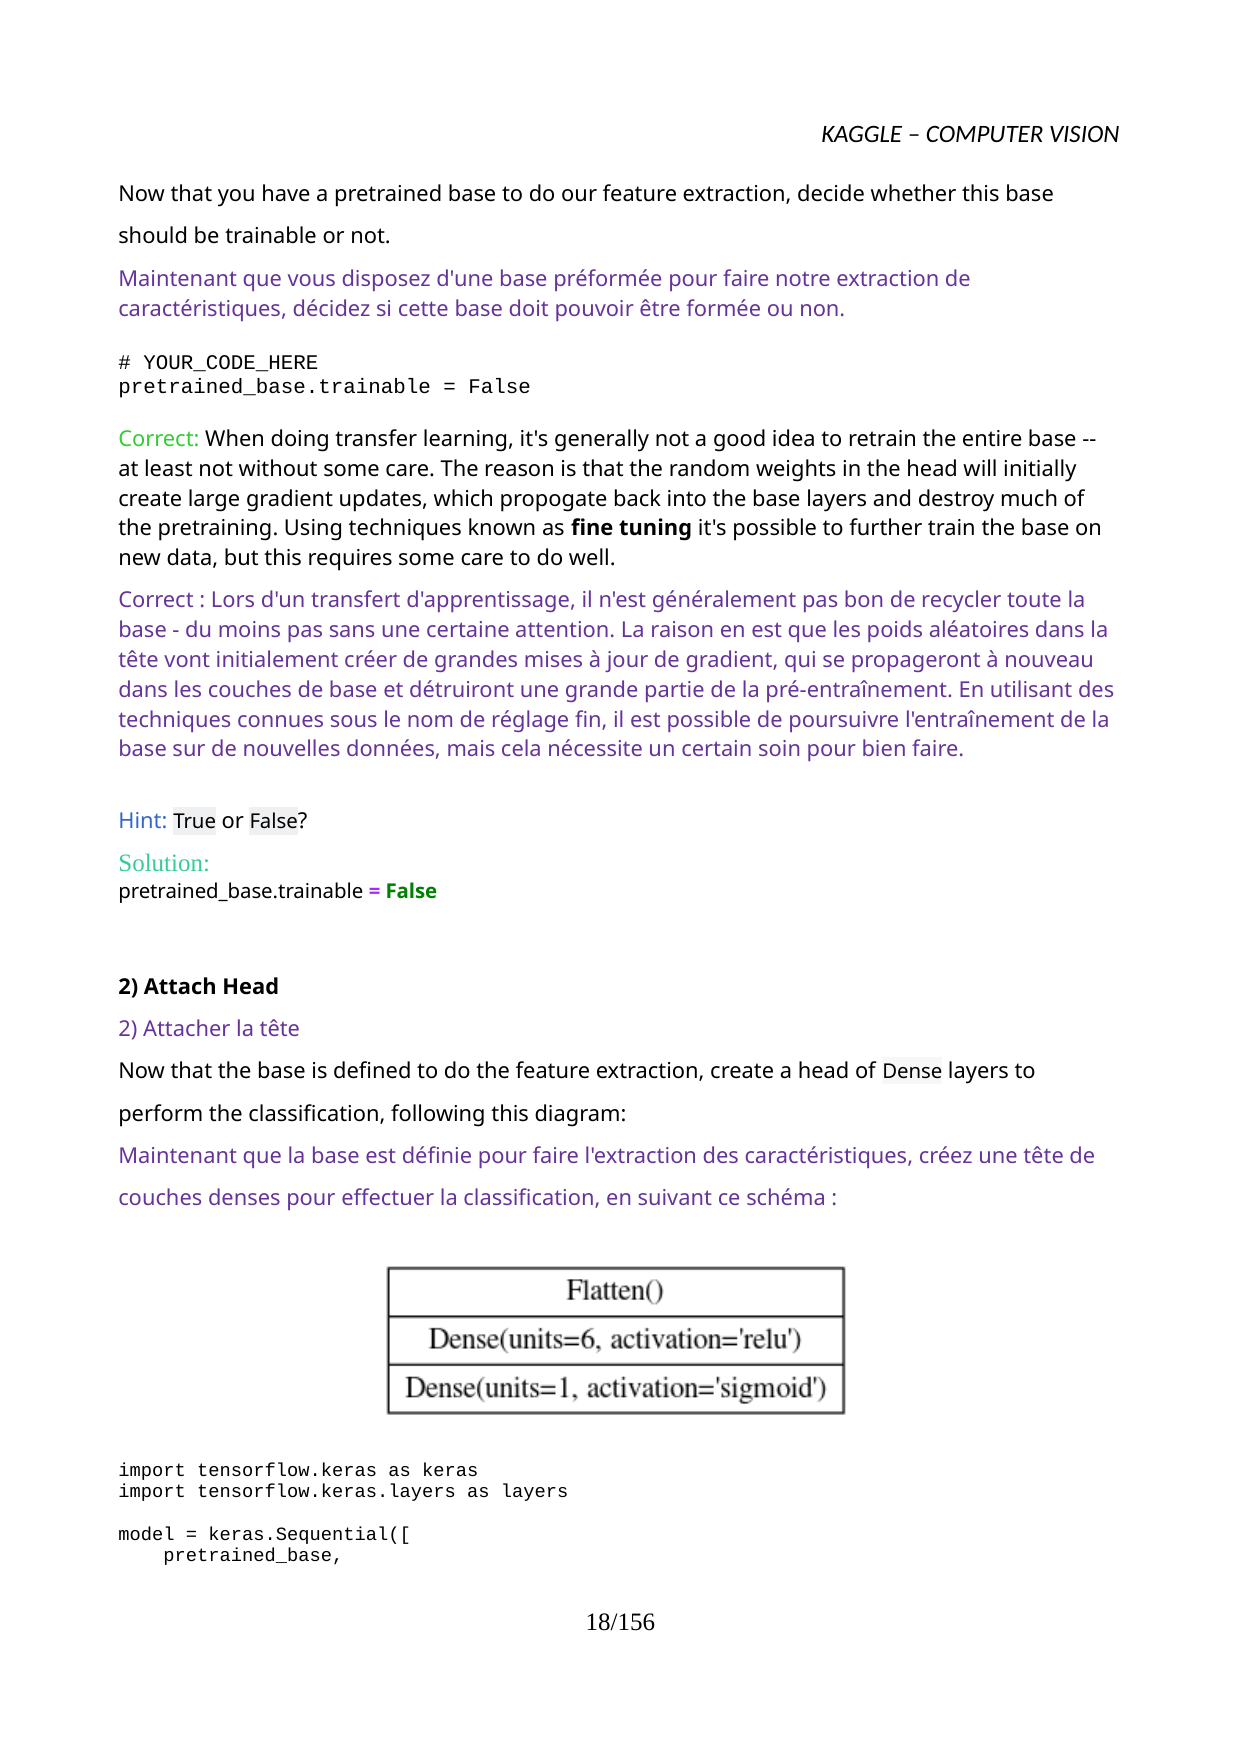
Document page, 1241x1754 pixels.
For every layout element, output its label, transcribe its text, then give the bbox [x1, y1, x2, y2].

text pretrained_base.trainable = False [118, 376, 1122, 399]
text Now that you have a pretrained base to do our feature extraction, decide whether this base should be trainable or not. [118, 178, 1122, 250]
text Maintenant que vous disposez d'une base préformée pour faire notre extraction de caractéristiques, décidez si cette base doit pouvoir être formée ou non. [118, 263, 1122, 322]
subtitle 2) Attach Head [118, 971, 1122, 1000]
text Hint: True or False? [118, 806, 1122, 835]
text Now that the base is defined to do the feature extraction, create a head of Dense layers to perform the classification, following this diagram: [118, 1055, 1122, 1127]
text Correct: When doing transfer learning, it's generally not a good idea to retrain the entire base -- at least not without some care. The reason is that the random weights in the head will initially create large gradient updates, which propogate back into the base layers and destroy much of the pretraining. Using techniques known as fine tuning it's possible to further train the base on new data, but this requires some care to do well. [118, 423, 1122, 572]
text pretrained_base.trainable = False [118, 877, 1122, 904]
picture [371, 1245, 869, 1440]
text Correct : Lors d'un transfert d'apprentissage, il n'est généralement pas bon de recycler toute la base - du moins pas sans une certaine attention. La raison en est que les poids aléatoires dans la tête vont initialement créer de grandes mises à jour de gradient, qui se propageront à nouveau dans les couches de base et détruiront une grande partie de la pré-entraînement. En utilisant des techniques connues sous le nom de réglage fin, il est possible de poursuivre l'entraînement de la base sur de nouvelles données, mais cela nécessite un certain soin pour bien faire. [118, 584, 1122, 793]
text # YOUR_CODE_HERE [118, 352, 1122, 376]
text pretrained_base, [118, 1546, 1122, 1567]
text Solution: [118, 848, 1122, 877]
text import tensorflow.keras as keras [118, 1461, 1122, 1482]
text model = keras.Sequential([ [118, 1524, 1122, 1546]
text Maintenant que la base est définie pour faire l'extraction des caractéristiques, créez une tête de couches denses pour effectuer la classification, en suivant ce schéma : [118, 1140, 1122, 1212]
text 2) Attacher la tête [118, 1013, 1122, 1043]
text import tensorflow.keras.layers as layers [118, 1482, 1122, 1503]
